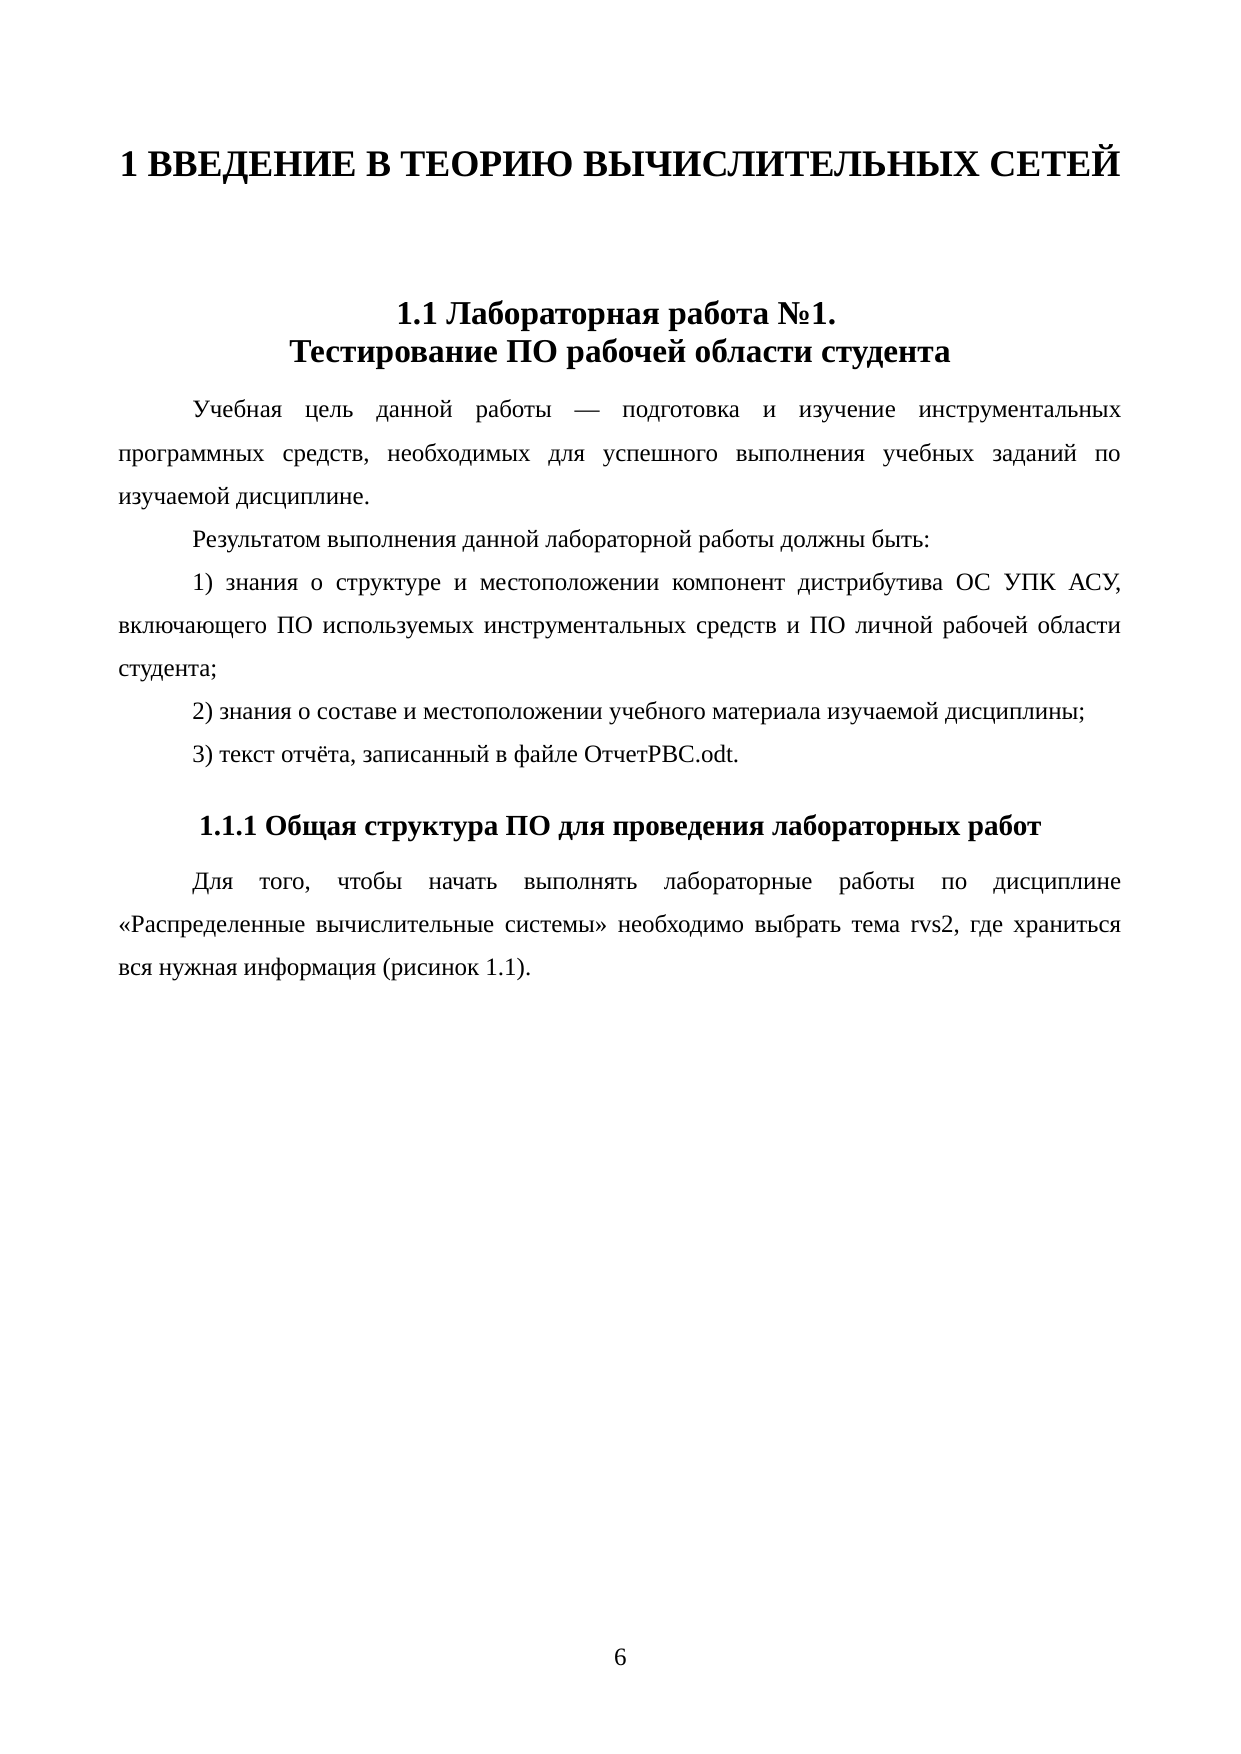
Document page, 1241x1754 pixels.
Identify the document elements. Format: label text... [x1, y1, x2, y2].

text 3) текст отчёта, записанный в файле ОтчетРВС.odt. [118, 739, 1122, 768]
text 1) знания о структуре и местоположении компонент дистрибутива ОС УПК АСУ, включающего ПО используемых инструментальных средств и ПО личной рабочей области студента; [118, 567, 1122, 682]
text 2) знания о составе и местоположении учебного материала изучаемой дисциплины; [118, 696, 1122, 725]
text Учебная цель данной работы — подготовка и изучение инструментальных программных средств, необходимых для успешного выполнения учебных заданий по изучаемой дисциплине. [118, 394, 1122, 509]
subtitle 1.1 Лабораторная работа №1. Тестирование ПО рабочей области студента [118, 293, 1122, 369]
subtitle 1 ВВЕДЕНИЕ В ТЕОРИЮ ВЫЧИСЛИТЕЛЬНЫХ СЕТЕЙ [118, 142, 1122, 185]
subtitle 1.1.1 Общая структура ПО для проведения лабораторных работ [118, 808, 1122, 841]
text Результатом выполнения данной лабораторной работы должны быть: [118, 524, 1122, 553]
text Для того, чтобы начать выполнять лабораторные работы по дисциплине «Распределенные вычислительные системы» необходимо выбрать тема rvs2, где храниться вся нужная информация (рисинок 1.1). [118, 866, 1122, 981]
